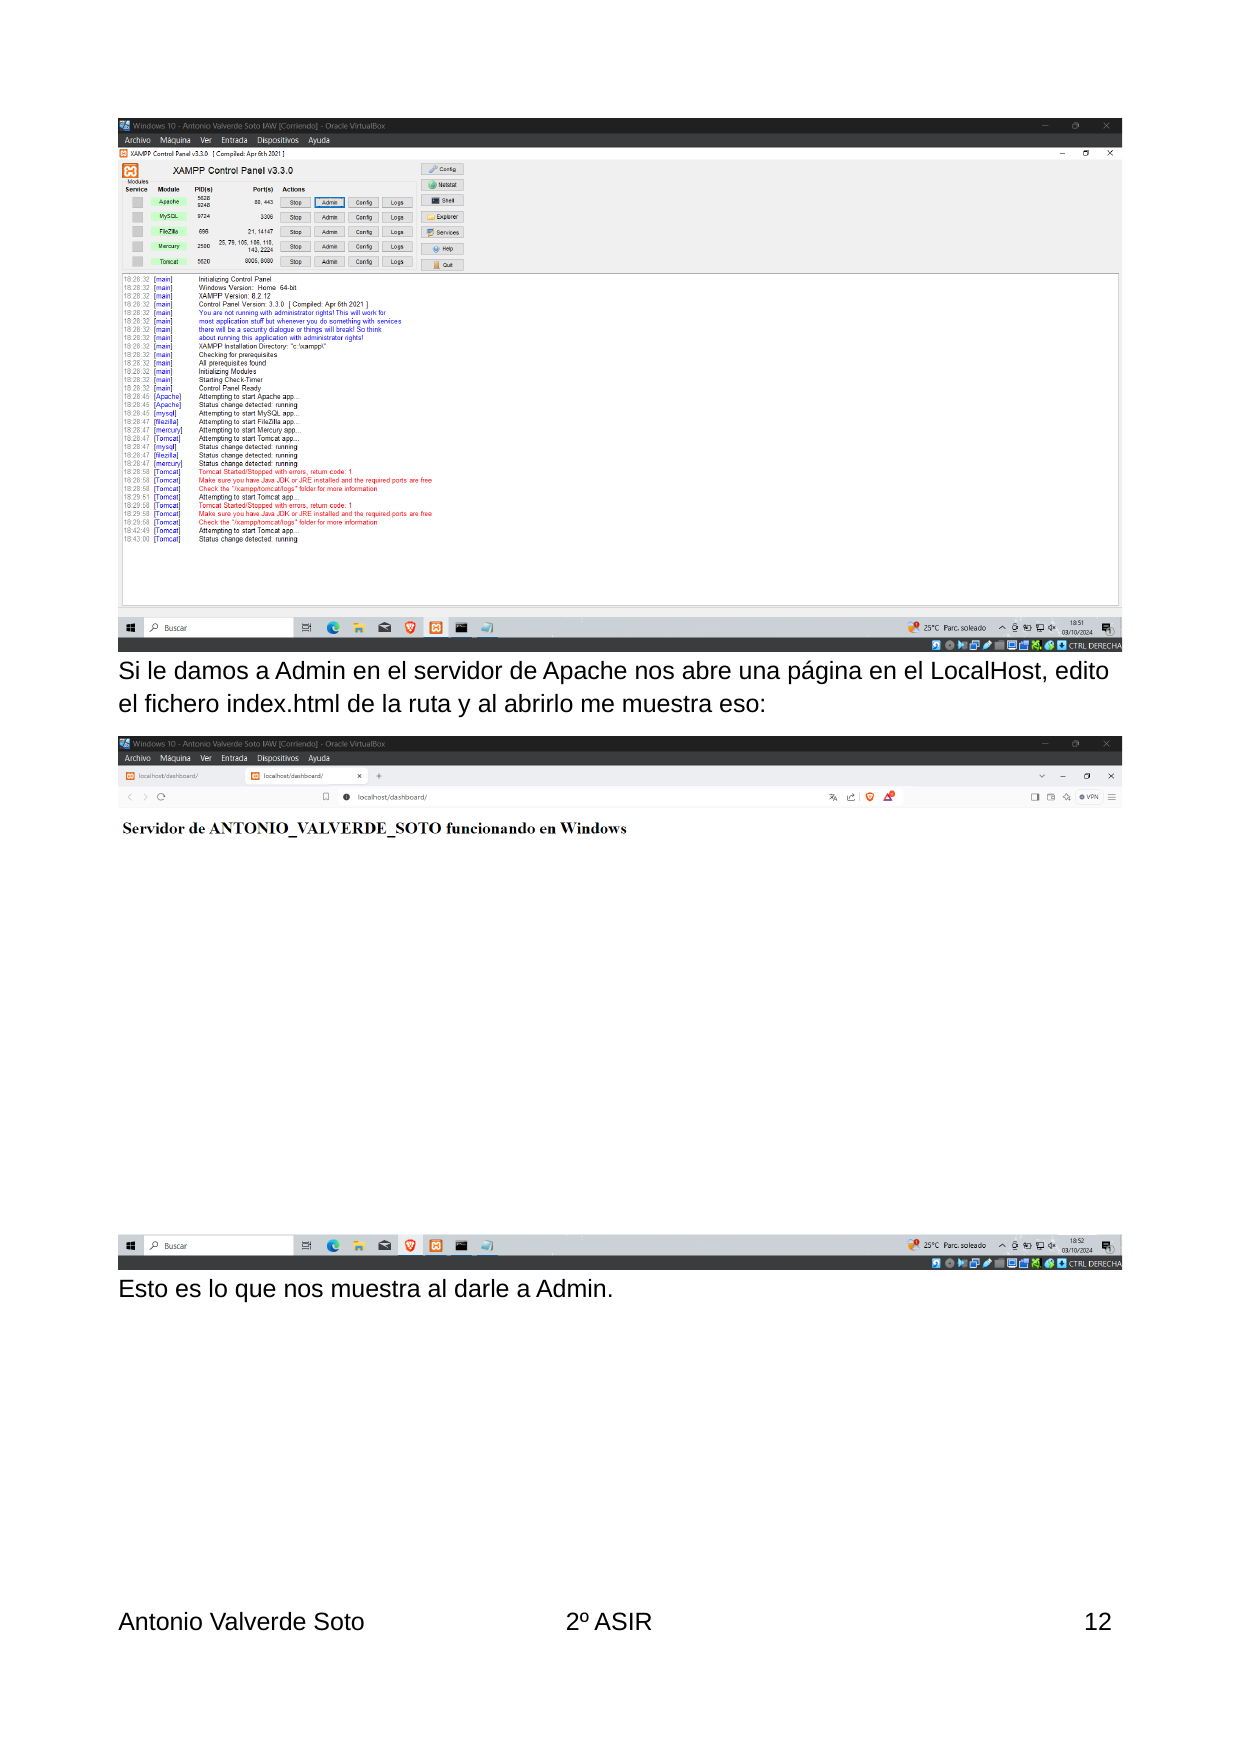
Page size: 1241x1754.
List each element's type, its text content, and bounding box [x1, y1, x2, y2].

picture [118, 118, 1123, 652]
picture [118, 736, 1123, 1270]
text Si le damos a Admin en el servidor de Apache nos abre una página en el LocalHost, edito el fichero index.html de la ruta y al abrirlo me muestra eso: [118, 652, 1122, 717]
text Esto es lo que nos muestra al darle a Admin. [118, 1270, 1122, 1303]
